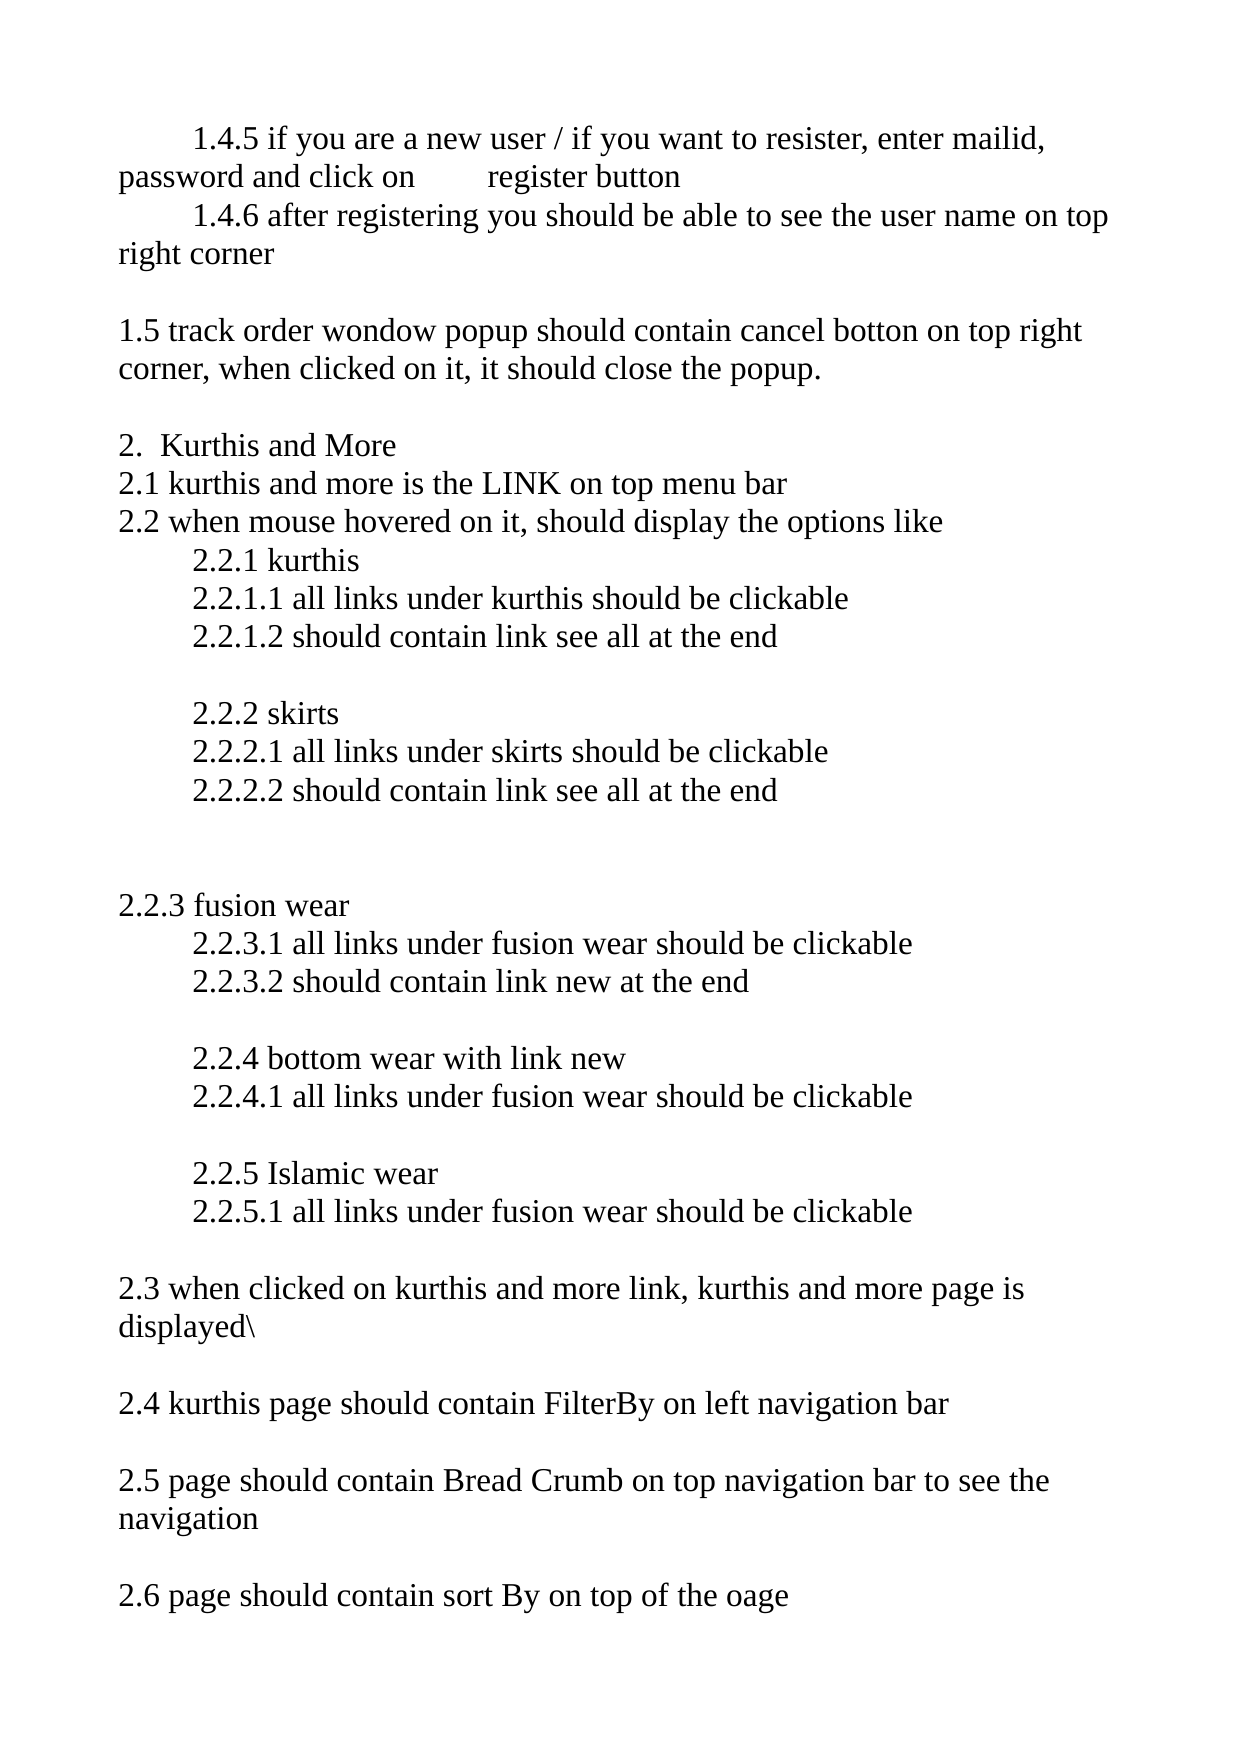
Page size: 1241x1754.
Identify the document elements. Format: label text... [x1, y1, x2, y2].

text 2.2.3.1 all links under fusion wear should be clickable [118, 923, 1122, 961]
text 2.2.3 fusion wear [118, 885, 1122, 923]
text 1.5 track order wondow popup should contain cancel botton on top right corner, when clicked on it, it should close the popup. [118, 310, 1122, 386]
text 2.2.5.1 all links under fusion wear should be clickable [118, 1191, 1122, 1230]
text 2.5 page should contain Bread Crumb on top navigation bar to see the navigation [118, 1460, 1122, 1536]
text 2.3 when clicked on kurthis and more link, kurthis and more page is displayed\ [118, 1268, 1122, 1345]
text 2.2.3.2 should contain link new at the end [118, 961, 1122, 1000]
text 2.2.2 skirts [118, 693, 1122, 731]
text 1.4.6 after registering you should be able to see the user name on top right corner [118, 195, 1122, 271]
text 2.2.5 Islamic wear [118, 1153, 1122, 1191]
text 2.6 page should contain sort By on top of the oage [118, 1575, 1122, 1613]
text 2.1 kurthis and more is the LINK on top menu bar [118, 463, 1122, 501]
text 2.2.1.1 all links under kurthis should be clickable [118, 578, 1122, 616]
text 2.2.1 kurthis [118, 540, 1122, 578]
text 1.4.5 if you are a new user / if you want to resister, enter mailid, password and click on register button [118, 118, 1122, 195]
text 2.2 when mouse hovered on it, should display the options like [118, 501, 1122, 540]
text 2.2.2.1 all links under skirts should be clickable [118, 731, 1122, 770]
text 2.2.4 bottom wear with link new [118, 1038, 1122, 1076]
text 2. Kurthis and More [118, 425, 1122, 463]
text 2.2.2.2 should contain link see all at the end [118, 770, 1122, 808]
text 2.4 kurthis page should contain FilterBy on left navigation bar [118, 1383, 1122, 1421]
text 2.2.4.1 all links under fusion wear should be clickable [118, 1076, 1122, 1115]
text 2.2.1.2 should contain link see all at the end [118, 616, 1122, 655]
